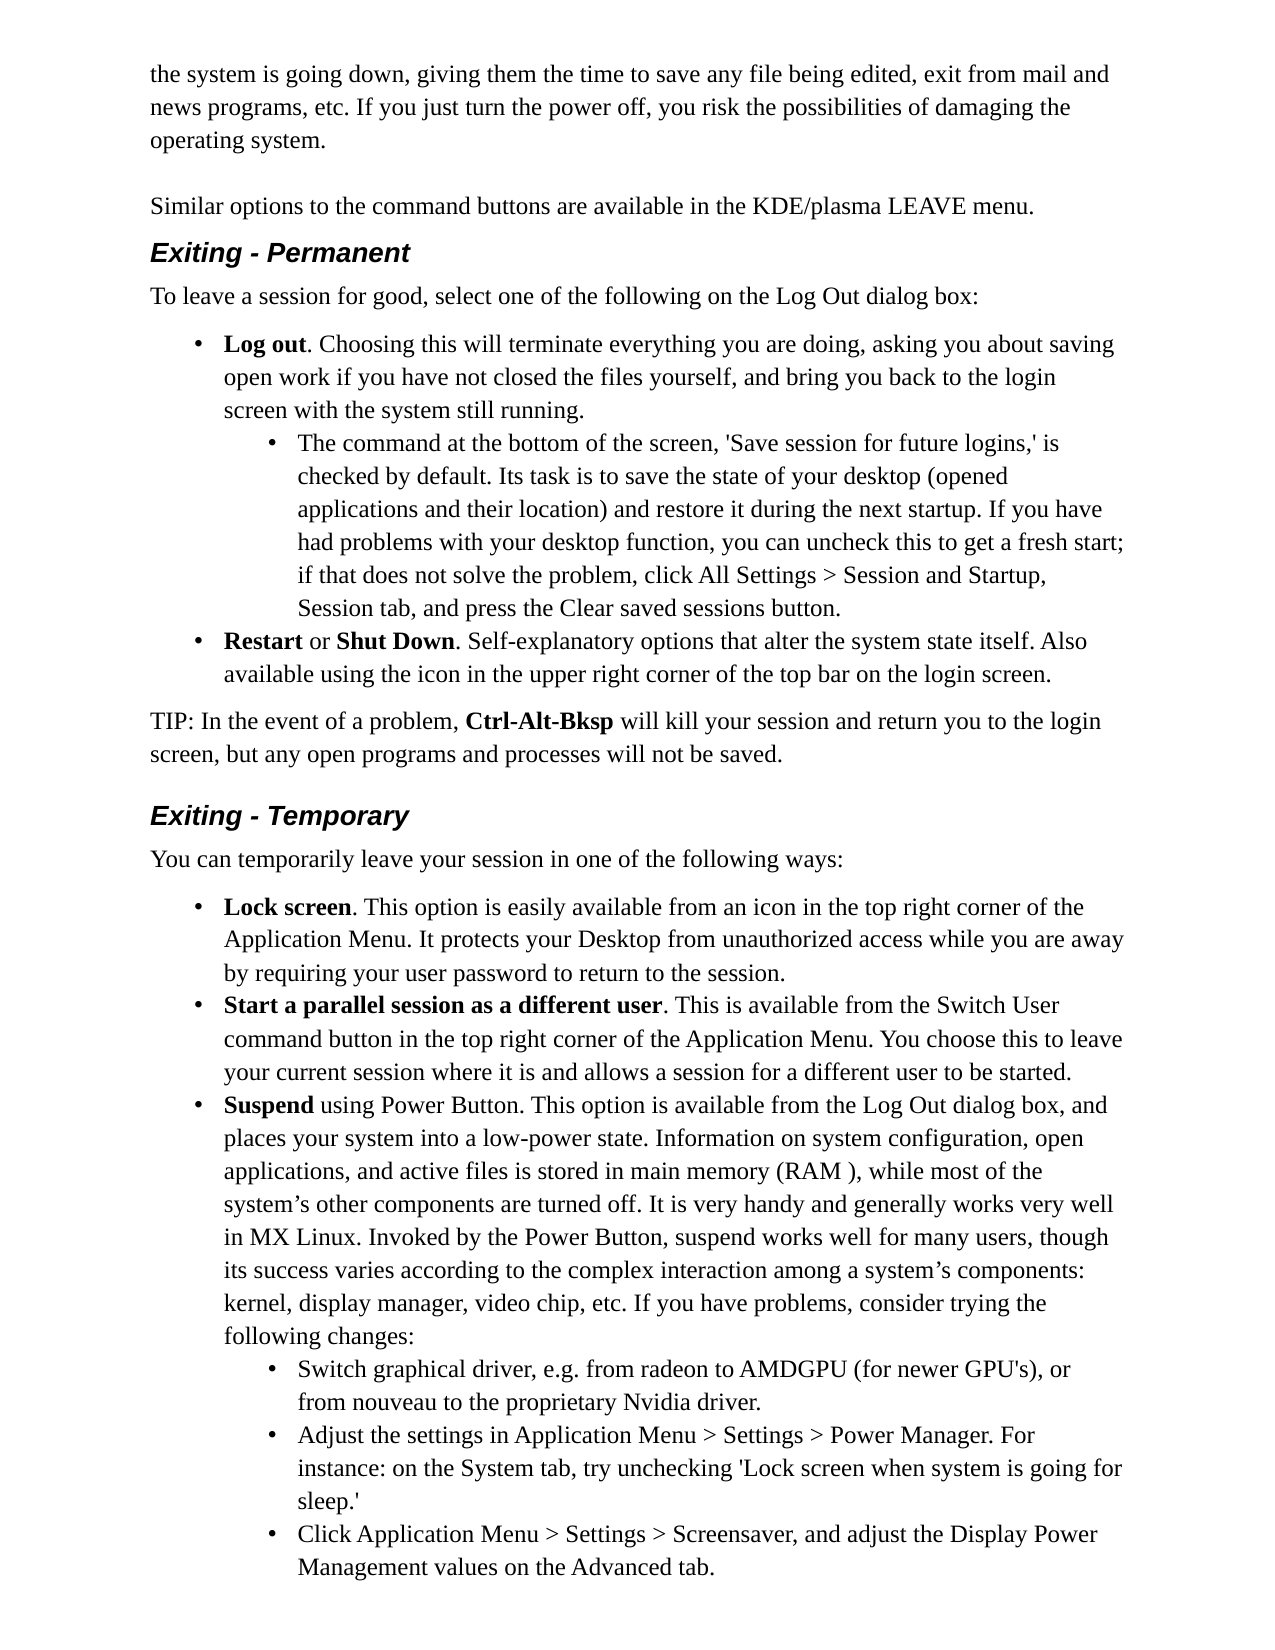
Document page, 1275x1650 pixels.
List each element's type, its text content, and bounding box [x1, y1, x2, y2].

text the system is going down, giving them the time to save any file being edited, exit from mail and news programs, etc. If you just turn the power off, you risk the possibilities of damaging the operating system. [150, 59, 1125, 154]
list Lock screen. This option is easily available from an icon in the top right corner of the Application Menu. It protects your Desktop from unauthorized access while you are away by requiring your user password to return to the session. [194, 892, 1125, 986]
text To leave a session for good, select one of the following on the Log Out dialog box: [150, 281, 1125, 310]
list Restart or Shut Down. Self-explanatory options that alter the system state itself. Also available using the icon in the upper right corner of the top bar on the login screen. [194, 626, 1125, 688]
list Click Application Menu > Settings > Screensaver, and adjust the Display Power Management values on the Advanced tab. [268, 1519, 1125, 1581]
subtitle Exiting - Permanent [150, 237, 1125, 268]
list The command at the bottom of the screen, 'Save session for future logins,' is checked by default. Its task is to save the state of your desktop (opened applications and their location) and restore it during the next startup. If you have had problems with your desktop function, you can uncheck this to get a fresh start; if that does not solve the problem, click All Settings > Session and Startup, Session tab, and press the Clear saved sessions button. [268, 428, 1125, 622]
subtitle Exiting - Temporary [150, 799, 1125, 831]
list Suspend using Power Button. This option is available from the Log Out dialog box, and places your system into a low-power state. Information on system configuration, open applications, and active files is stored in main memory (RAM ), while most of the system’s other components are turned off. It is very handy and generally works very well in MX Linux. Invoked by the Power Button, suspend works well for many users, though its success varies according to the complex interaction among a system’s components: kernel, display manager, video chip, etc. If you have problems, consider trying the following changes: [194, 1090, 1125, 1349]
list Switch graphical driver, e.g. from radeon to AMDGPU (for newer GPU's), or from nouveau to the proprietary Nvidia driver. [268, 1354, 1125, 1416]
text You can temporarily leave your session in one of the following ways: [150, 844, 1125, 873]
text Similar options to the command buttons are available in the KDE/plasma LEAVE menu. [150, 191, 1125, 220]
list Log out. Choosing this will terminate everything you are doing, asking you about saving open work if you have not closed the files yourself, and bring you back to the login screen with the system still running. [194, 329, 1125, 423]
list Adjust the settings in Application Menu > Settings > Power Manager. For instance: on the System tab, try unchecking 'Lock screen when system is going for sleep.' [268, 1420, 1125, 1515]
text TIP: In the event of a problem, Ctrl-Alt-Bksp will kill your session and return you to the login screen, but any open programs and processes will not be saved. [150, 706, 1125, 768]
list Start a parallel session as a different user. This is available from the Switch User command button in the top right corner of the Application Menu. You choose this to leave your current session where it is and allows a session for a different user to be started. [194, 991, 1125, 1085]
